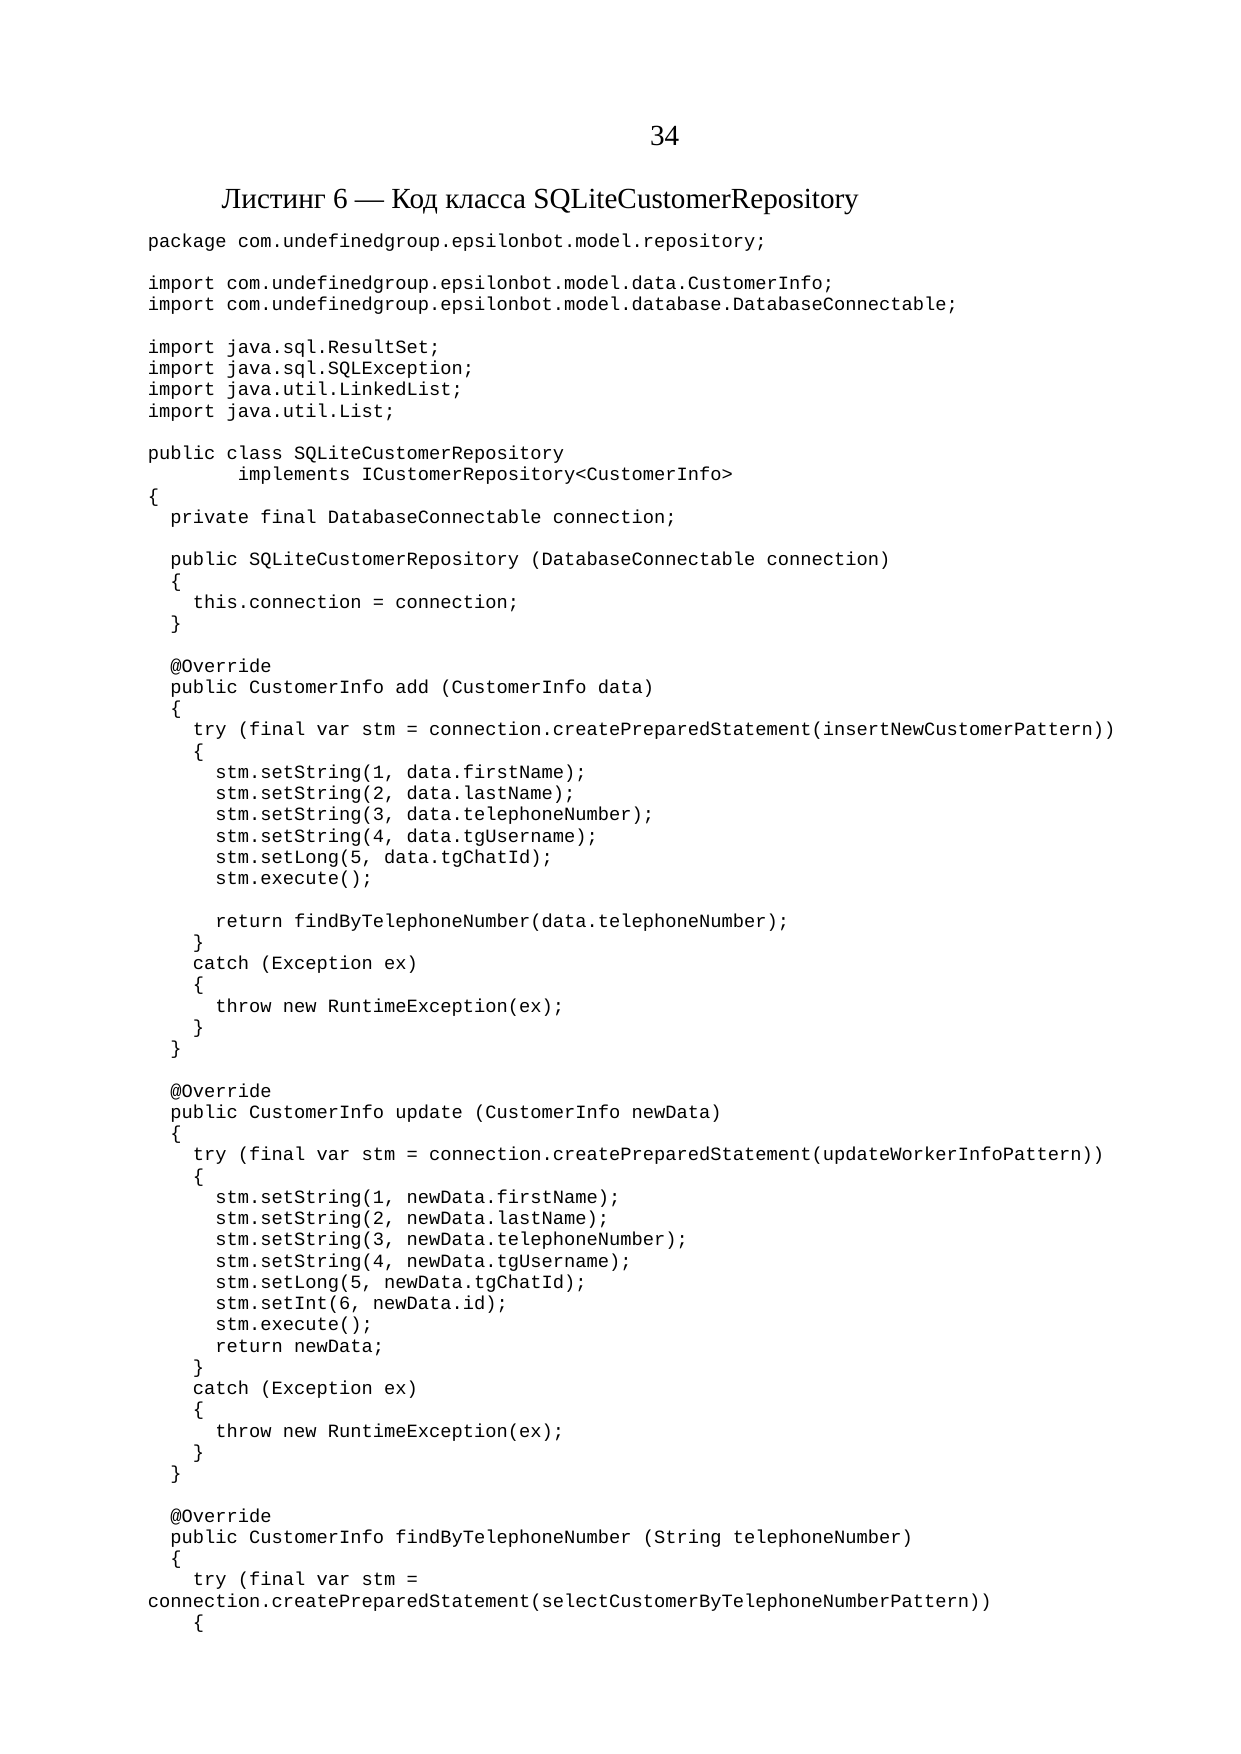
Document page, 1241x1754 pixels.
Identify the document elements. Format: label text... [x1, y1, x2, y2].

text { [148, 571, 1181, 593]
text stm.setString(1, newData.firstName); [148, 1188, 1181, 1209]
text stm.setString(4, data.tgUsername); [148, 826, 1181, 848]
text { [148, 1400, 1181, 1421]
text public SQLiteCustomerRepository (DatabaseConnectable connection) [148, 550, 1181, 571]
text } [148, 1464, 1181, 1485]
text import com.undefinedgroup.epsilonbot.model.database.DatabaseConnectable; [148, 295, 1181, 316]
text { [148, 699, 1181, 720]
text stm.setString(1, data.firstName); [148, 763, 1181, 784]
text { [148, 975, 1181, 996]
text public CustomerInfo update (CustomerInfo newData) [148, 1103, 1181, 1124]
text import java.sql.ResultSet; [148, 338, 1181, 359]
text { [148, 486, 1181, 508]
text stm.setInt(6, newData.id); [148, 1294, 1181, 1315]
text stm.setLong(5, data.tgChatId); [148, 848, 1181, 869]
text @Override [148, 656, 1181, 678]
text throw new RuntimeException(ex); [148, 996, 1181, 1018]
text try (final var stm = connection.createPreparedStatement(updateWorkerInfoPattern)) [148, 1145, 1181, 1166]
text { [148, 1124, 1181, 1145]
text try (final var stm = connection.createPreparedStatement(insertNewCustomerPattern)) [148, 720, 1181, 741]
text stm.setString(2, newData.lastName); [148, 1209, 1181, 1230]
text } [148, 1018, 1181, 1039]
text public CustomerInfo findByTelephoneNumber (String telephoneNumber) [148, 1528, 1181, 1549]
text stm.setString(3, data.telephoneNumber); [148, 805, 1181, 826]
text @Override [148, 1081, 1181, 1103]
text } [148, 933, 1181, 954]
text stm.execute(); [148, 1315, 1181, 1336]
text return findByTelephoneNumber(data.telephoneNumber); [148, 911, 1181, 933]
text } [148, 1358, 1181, 1379]
text } [148, 614, 1181, 635]
text private final DatabaseConnectable connection; [148, 508, 1181, 529]
text { [148, 1166, 1181, 1188]
text } [148, 1443, 1181, 1464]
text catch (Exception ex) [148, 954, 1181, 975]
text } [148, 1039, 1181, 1060]
text { [148, 741, 1181, 763]
text throw new RuntimeException(ex); [148, 1421, 1181, 1443]
text implements ICustomerRepository<CustomerInfo> [148, 465, 1181, 486]
text this.connection = connection; [148, 593, 1181, 614]
text Листинг 6 — Код класса SQLiteCustomerRepository [148, 181, 1181, 215]
text stm.setString(2, data.lastName); [148, 784, 1181, 805]
text return newData; [148, 1336, 1181, 1358]
text catch (Exception ex) [148, 1379, 1181, 1400]
text stm.execute(); [148, 869, 1181, 890]
text import java.sql.SQLException; [148, 359, 1181, 380]
text import com.undefinedgroup.epsilonbot.model.data.CustomerInfo; [148, 274, 1181, 295]
text public class SQLiteCustomerRepository [148, 444, 1181, 465]
text try (final var stm = connection.createPreparedStatement(selectCustomerByTelephoneNumberPattern)) [148, 1570, 1181, 1613]
text { [148, 1613, 1181, 1634]
text import java.util.List; [148, 401, 1181, 423]
text stm.setLong(5, newData.tgChatId); [148, 1273, 1181, 1294]
text stm.setString(4, newData.tgUsername); [148, 1251, 1181, 1273]
text stm.setString(3, newData.telephoneNumber); [148, 1230, 1181, 1251]
text import java.util.LinkedList; [148, 380, 1181, 401]
text @Override [148, 1506, 1181, 1528]
text package com.undefinedgroup.epsilonbot.model.repository; [148, 231, 1181, 253]
text public CustomerInfo add (CustomerInfo data) [148, 678, 1181, 699]
text { [148, 1549, 1181, 1570]
